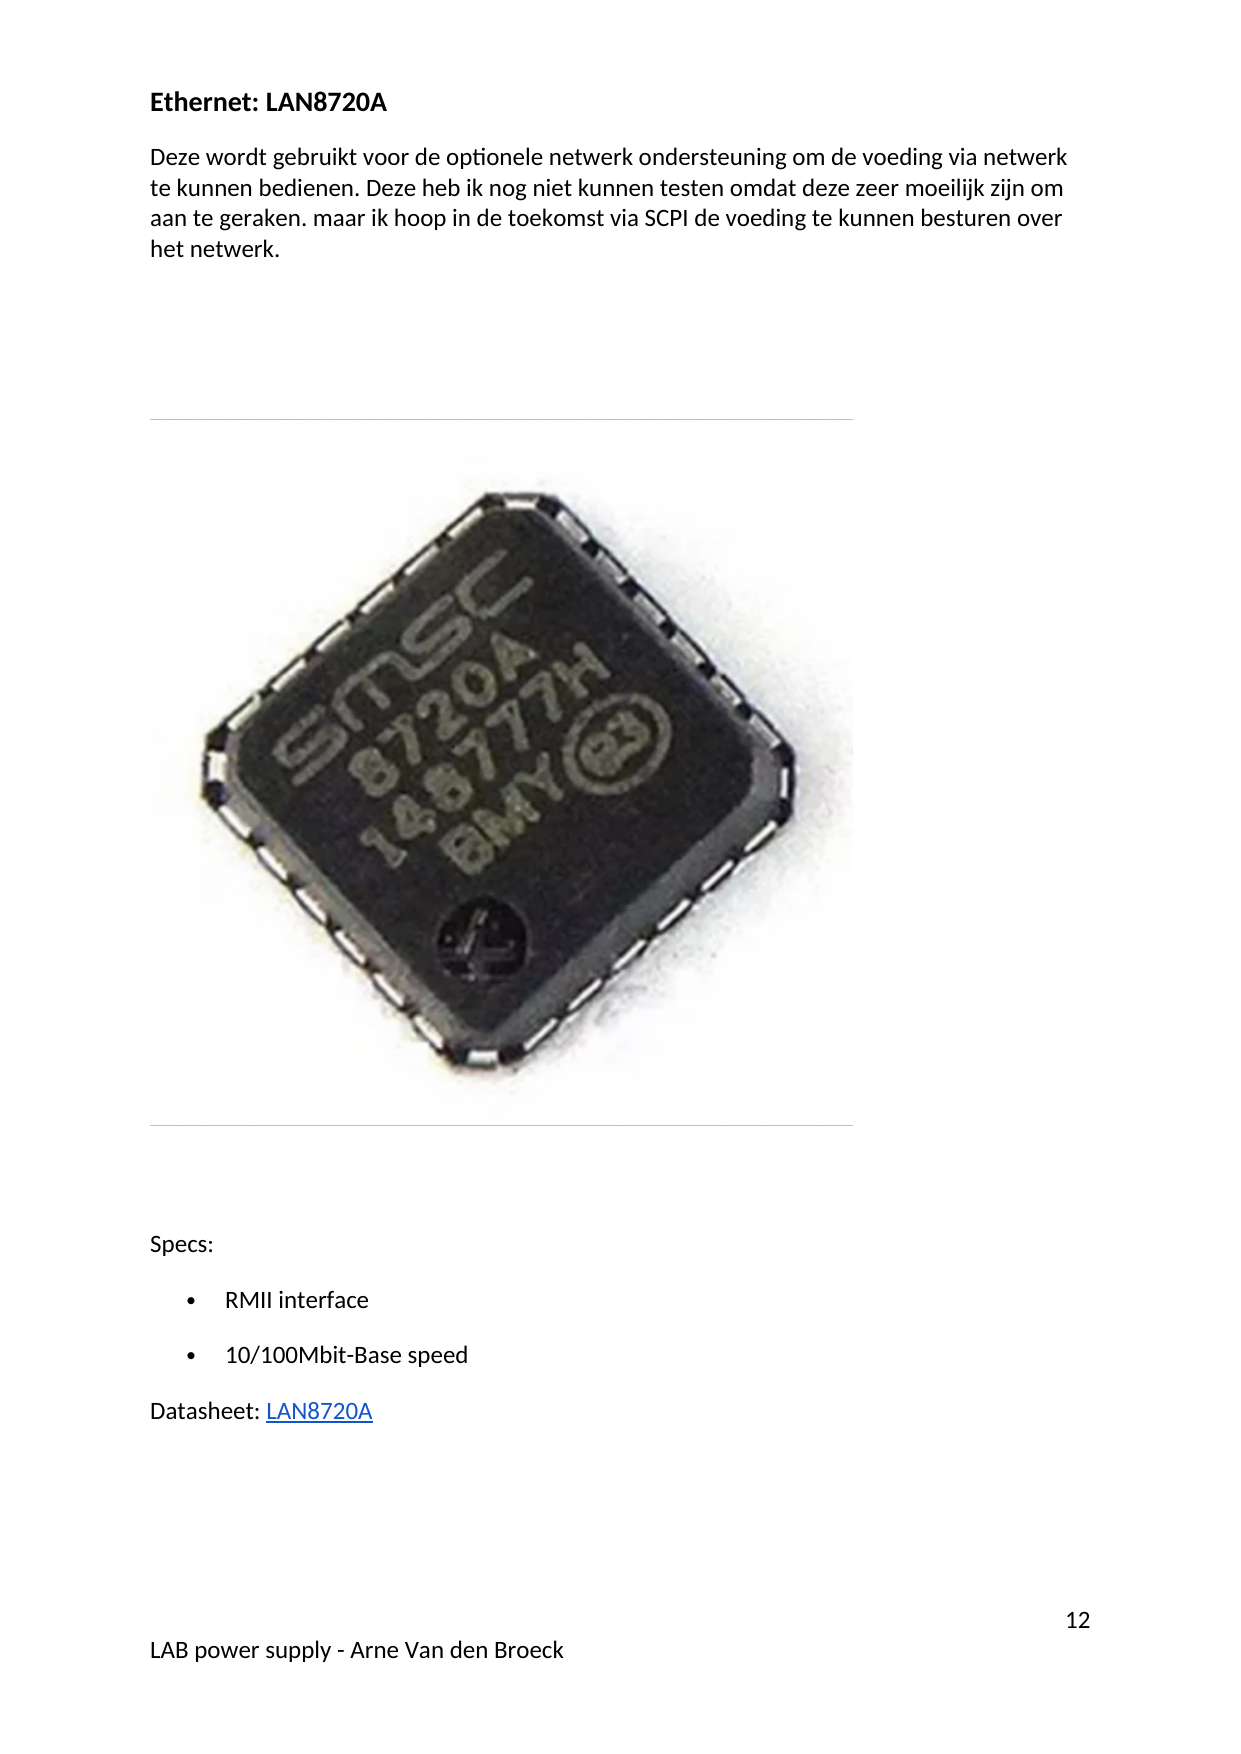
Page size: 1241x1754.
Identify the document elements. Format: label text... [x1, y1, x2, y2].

text Datasheet: LAN8720A [150, 1395, 1090, 1426]
subtitle Ethernet: LAN8720A [150, 84, 1090, 118]
list RMII interface [187, 1284, 1090, 1314]
list 10/100Mbit-Base speed [187, 1339, 1090, 1370]
text Specs: [150, 1228, 1090, 1259]
text Deze wordt gebruikt voor de optionele netwerk ondersteuning om de voeding via netwerk te kunnen bedienen. Deze heb ik nog niet kunnen testen omdat deze zeer moeilijk zijn om aan te geraken. maar ik hoop in de toekomst via SCPI de voeding te kunnen besturen over het netwerk. [150, 141, 1090, 263]
